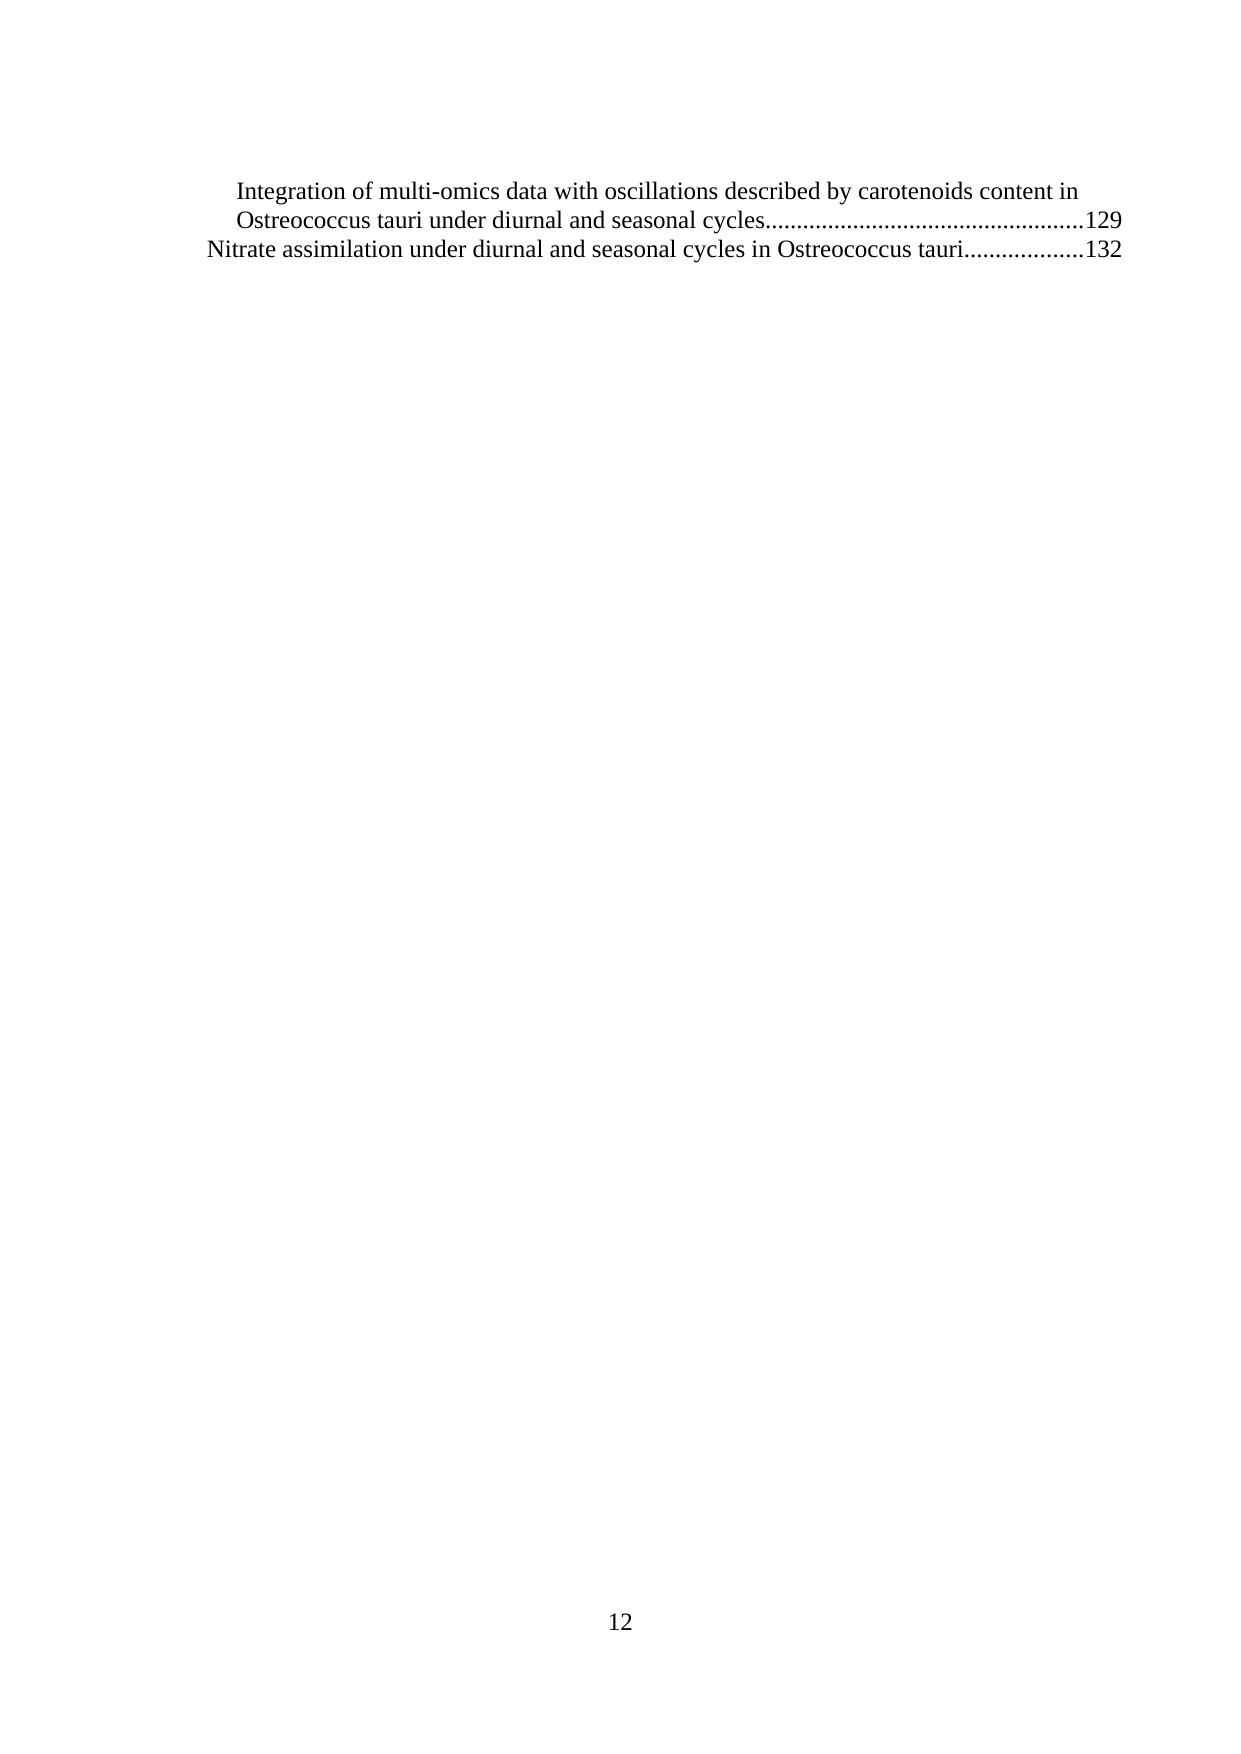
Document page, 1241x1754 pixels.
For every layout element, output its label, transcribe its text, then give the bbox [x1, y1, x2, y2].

text Nitrate assimilation under diurnal and seasonal cycles in Ostreococcus tauri 132 [207, 234, 1122, 263]
text Integration of multi-omics data with oscillations described by carotenoids content in Ostreococcus tauri under diurnal and seasonal cycles 129 [236, 176, 1122, 234]
